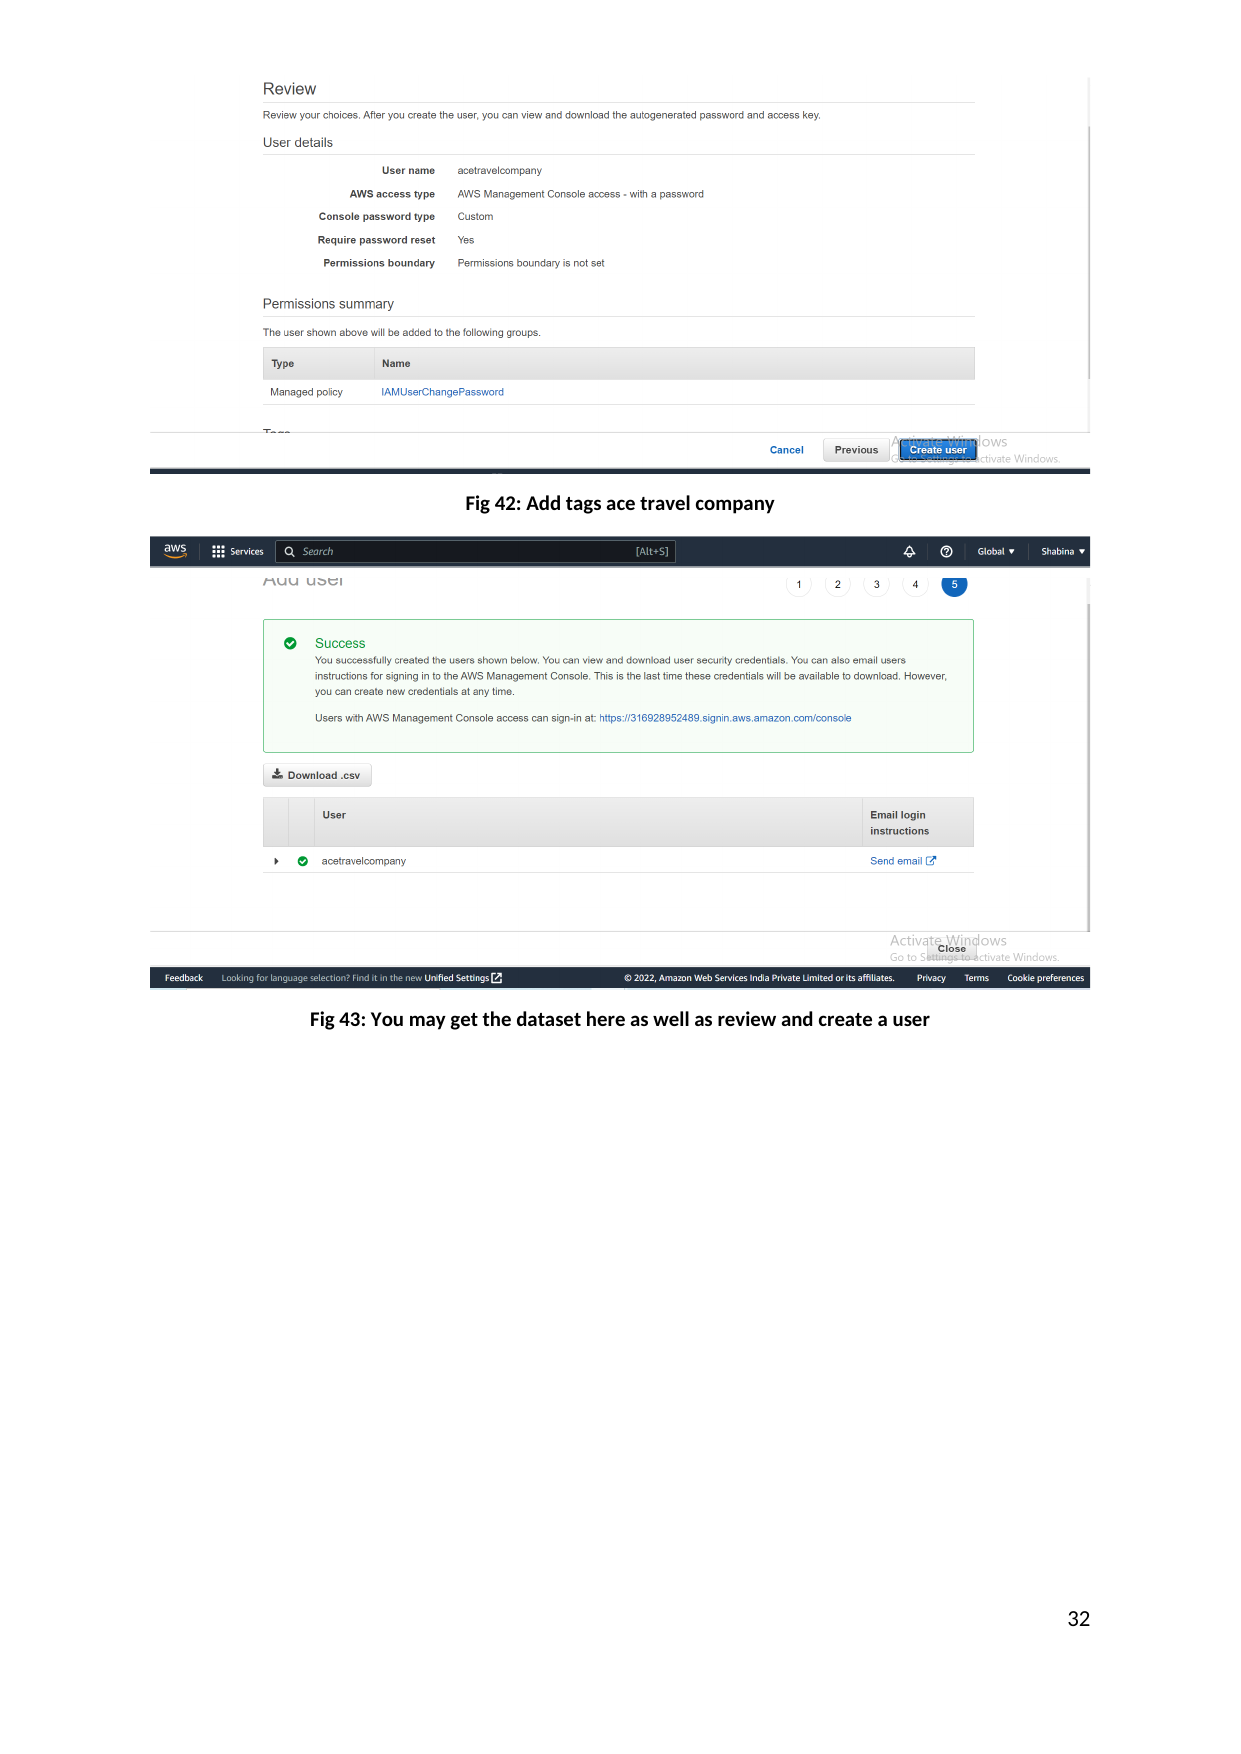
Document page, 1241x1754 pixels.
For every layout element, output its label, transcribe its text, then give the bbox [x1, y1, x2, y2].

text Fig 42: Add tags ace travel company [150, 490, 1090, 515]
text Fig 43: You may get the dataset here as well as review and create a user [150, 1006, 1090, 1032]
